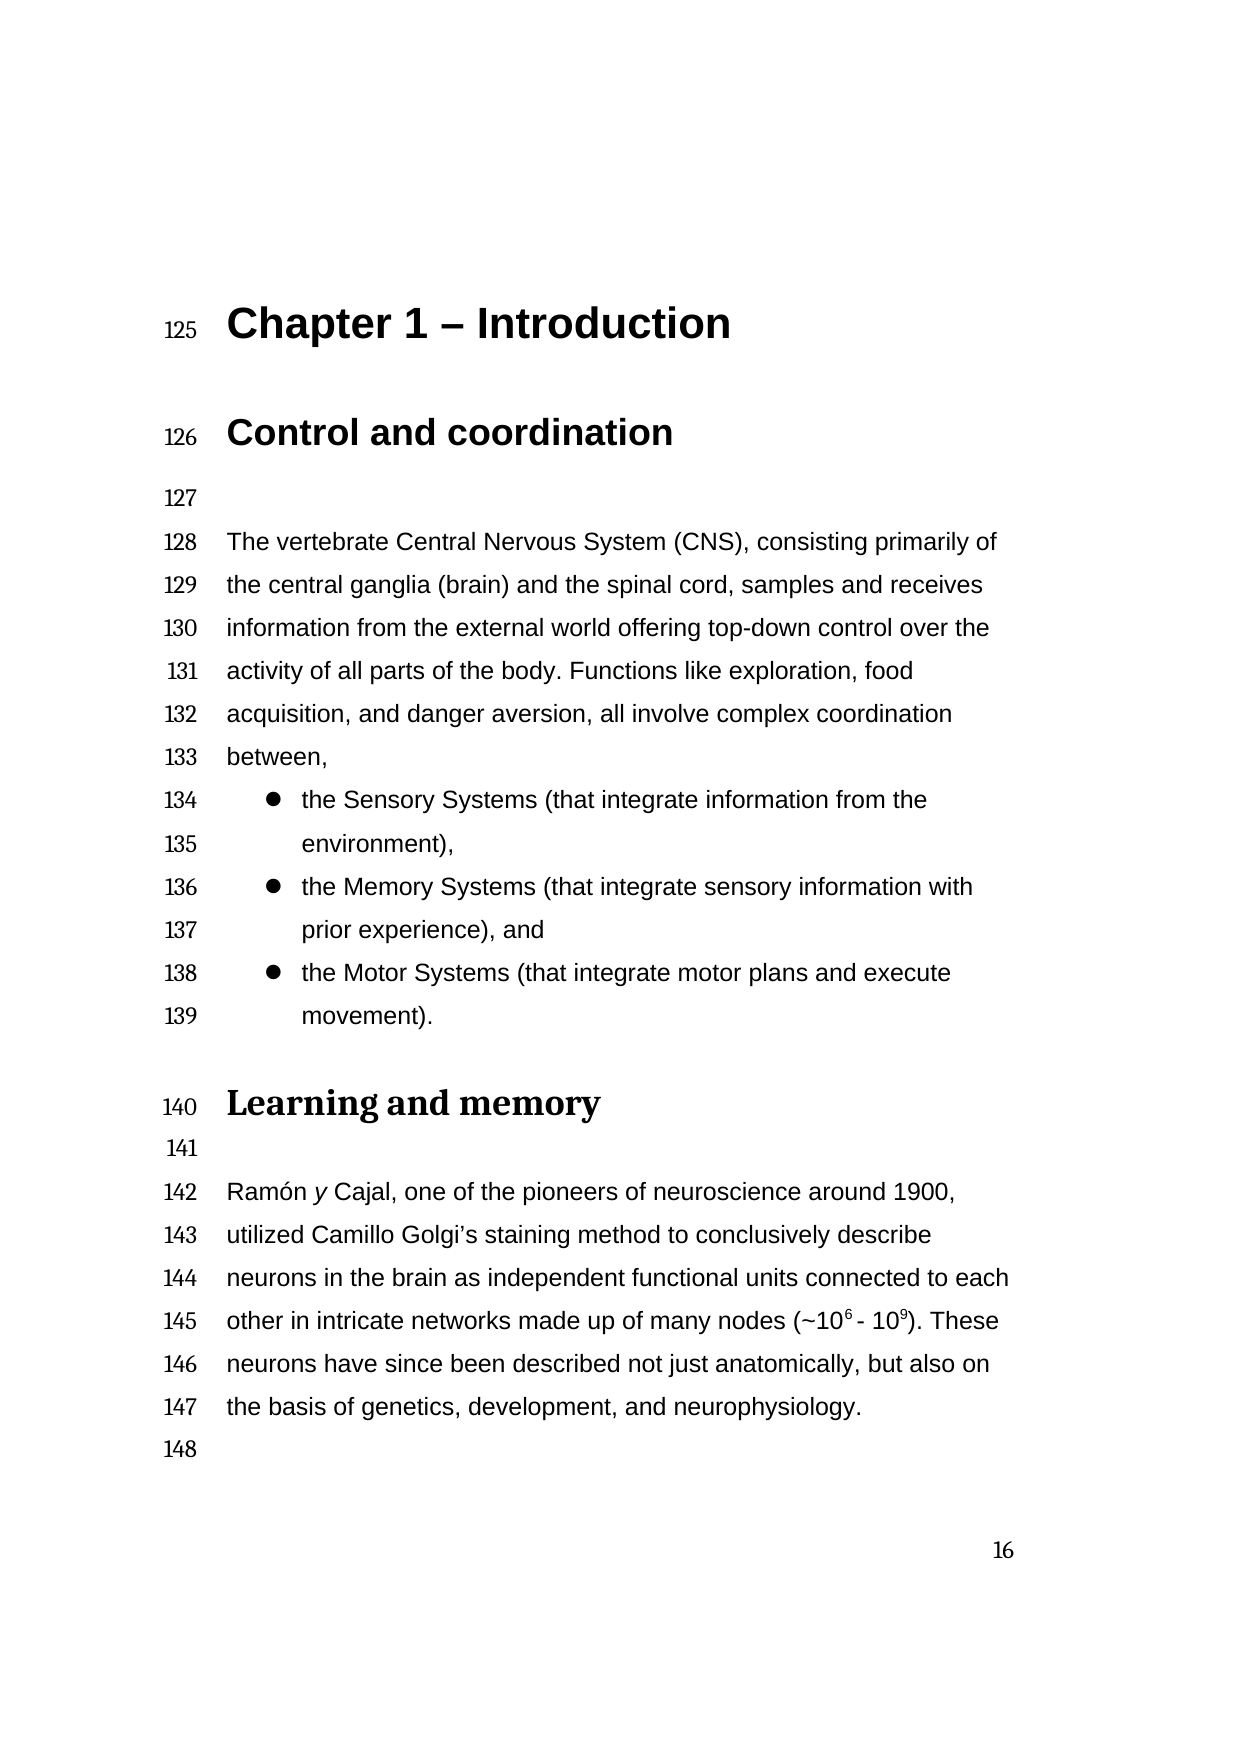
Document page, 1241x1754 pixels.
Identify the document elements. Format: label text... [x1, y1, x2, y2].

subtitle Learning and memory [226, 1082, 1014, 1125]
subtitle Chapter 1 – Introduction [226, 298, 1014, 348]
list the Motor Systems (that integrate motor plans and execute movement). [264, 958, 1014, 1030]
list the Memory Systems (that integrate sensory information with prior experience), and [264, 872, 1014, 944]
subtitle Control and coordination [226, 411, 1014, 454]
text Ramón y Cajal, one of the pioneers of neuroscience around 1900, utilized Camillo Golgi’s staining method to conclusively describe neurons in the brain as independent functional units connected to each other in intricate networks made up of many nodes (~106 - 109). These neurons have since been described not just anatomically, but also on the basis of genetics, development, and neurophysiology. [226, 1177, 1014, 1421]
text The vertebrate Central Nervous System (CNS), consisting primarily of the central ganglia (brain) and the spinal cord, samples and receives information from the external world offering top-down control over the activity of all parts of the body. Functions like exploration, food acquisition, and danger aversion, all involve complex coordination between, [226, 527, 1014, 771]
list the Sensory Systems (that integrate information from the environment), [264, 785, 1014, 857]
